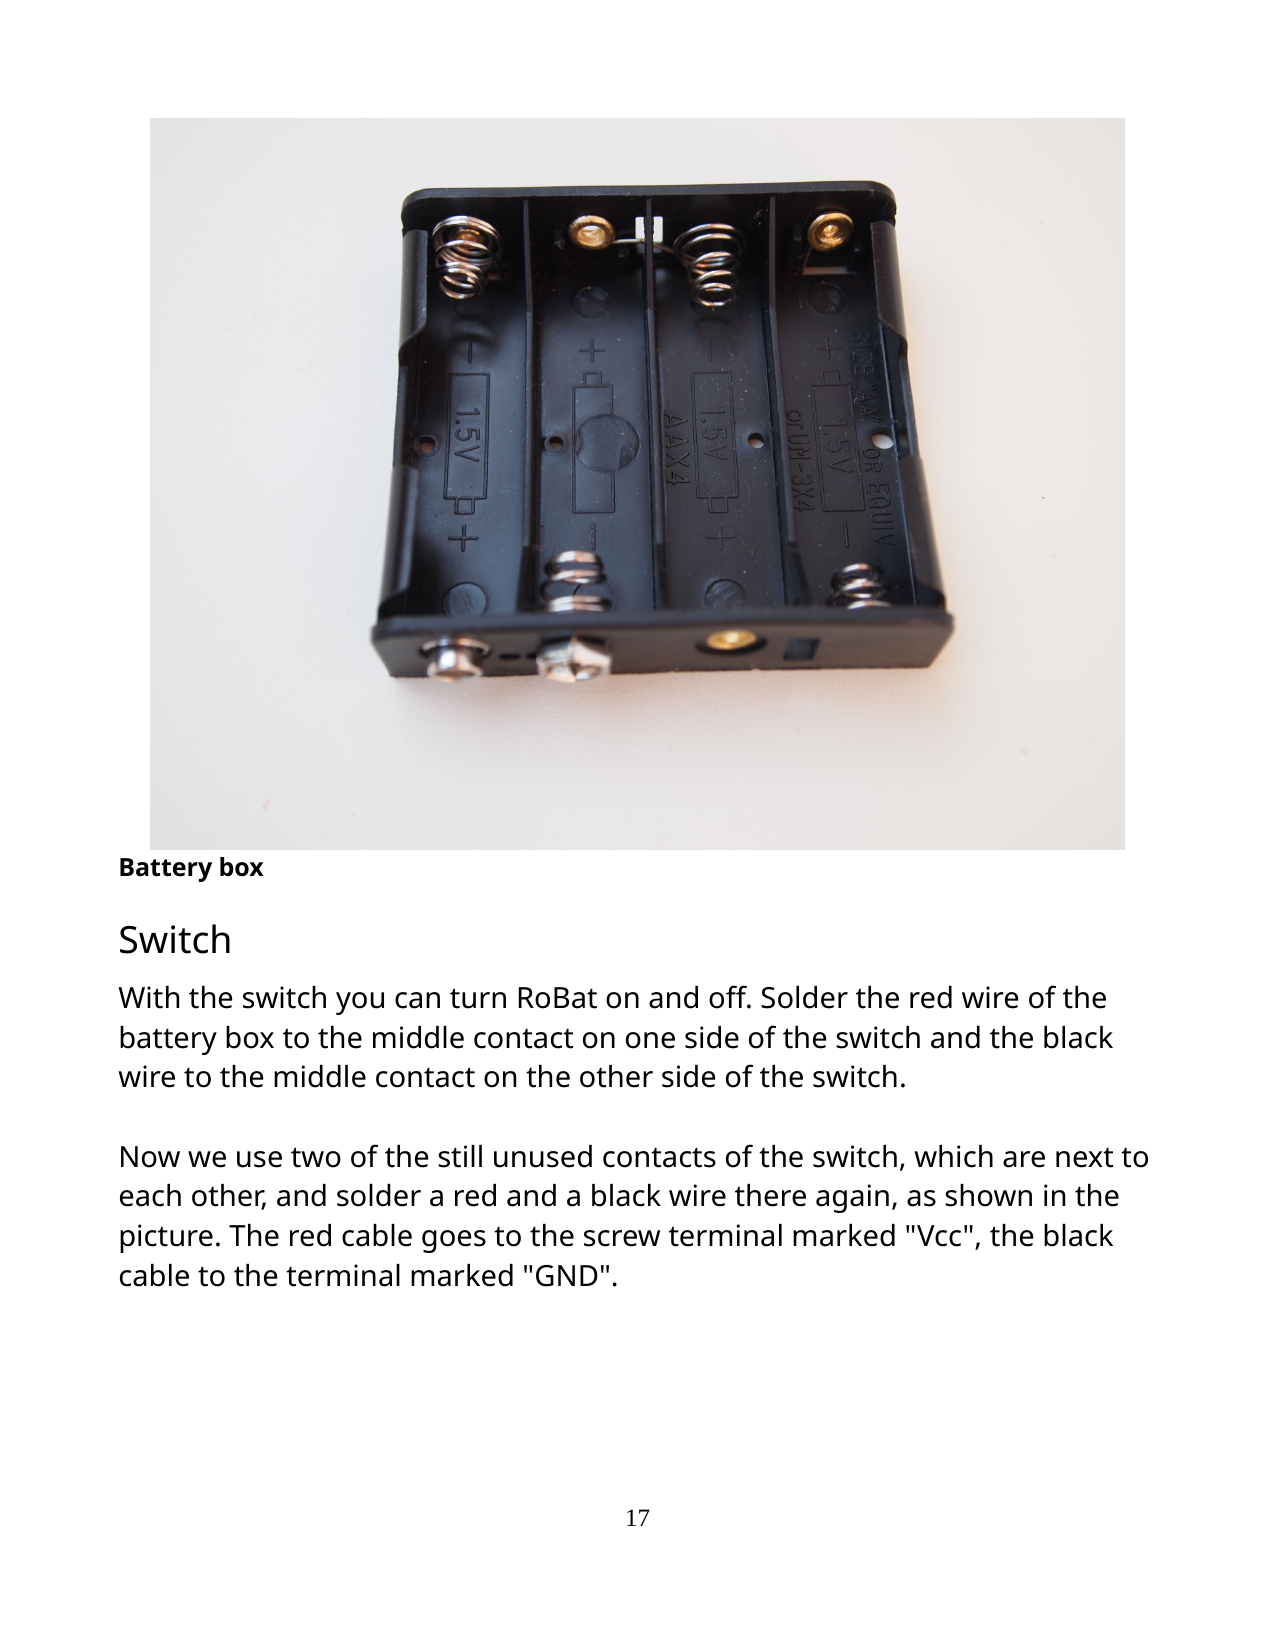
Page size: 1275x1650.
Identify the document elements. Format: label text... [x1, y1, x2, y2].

text Now we use two of the still unused contacts of the switch, which are next to each other, and solder a red and a black wire there again, as shown in the picture. The red cable goes to the screw terminal marked "Vcc", the black cable to the terminal marked "GND". [118, 1136, 1157, 1295]
picture [150, 118, 1125, 850]
text With the switch you can turn RoBat on and off. Solder the red wire of the battery box to the middle contact on one side of the switch and the black wire to the middle contact on the other side of the switch. [118, 977, 1157, 1096]
subtitle Switch [118, 914, 1157, 965]
text Battery box [118, 118, 1157, 883]
